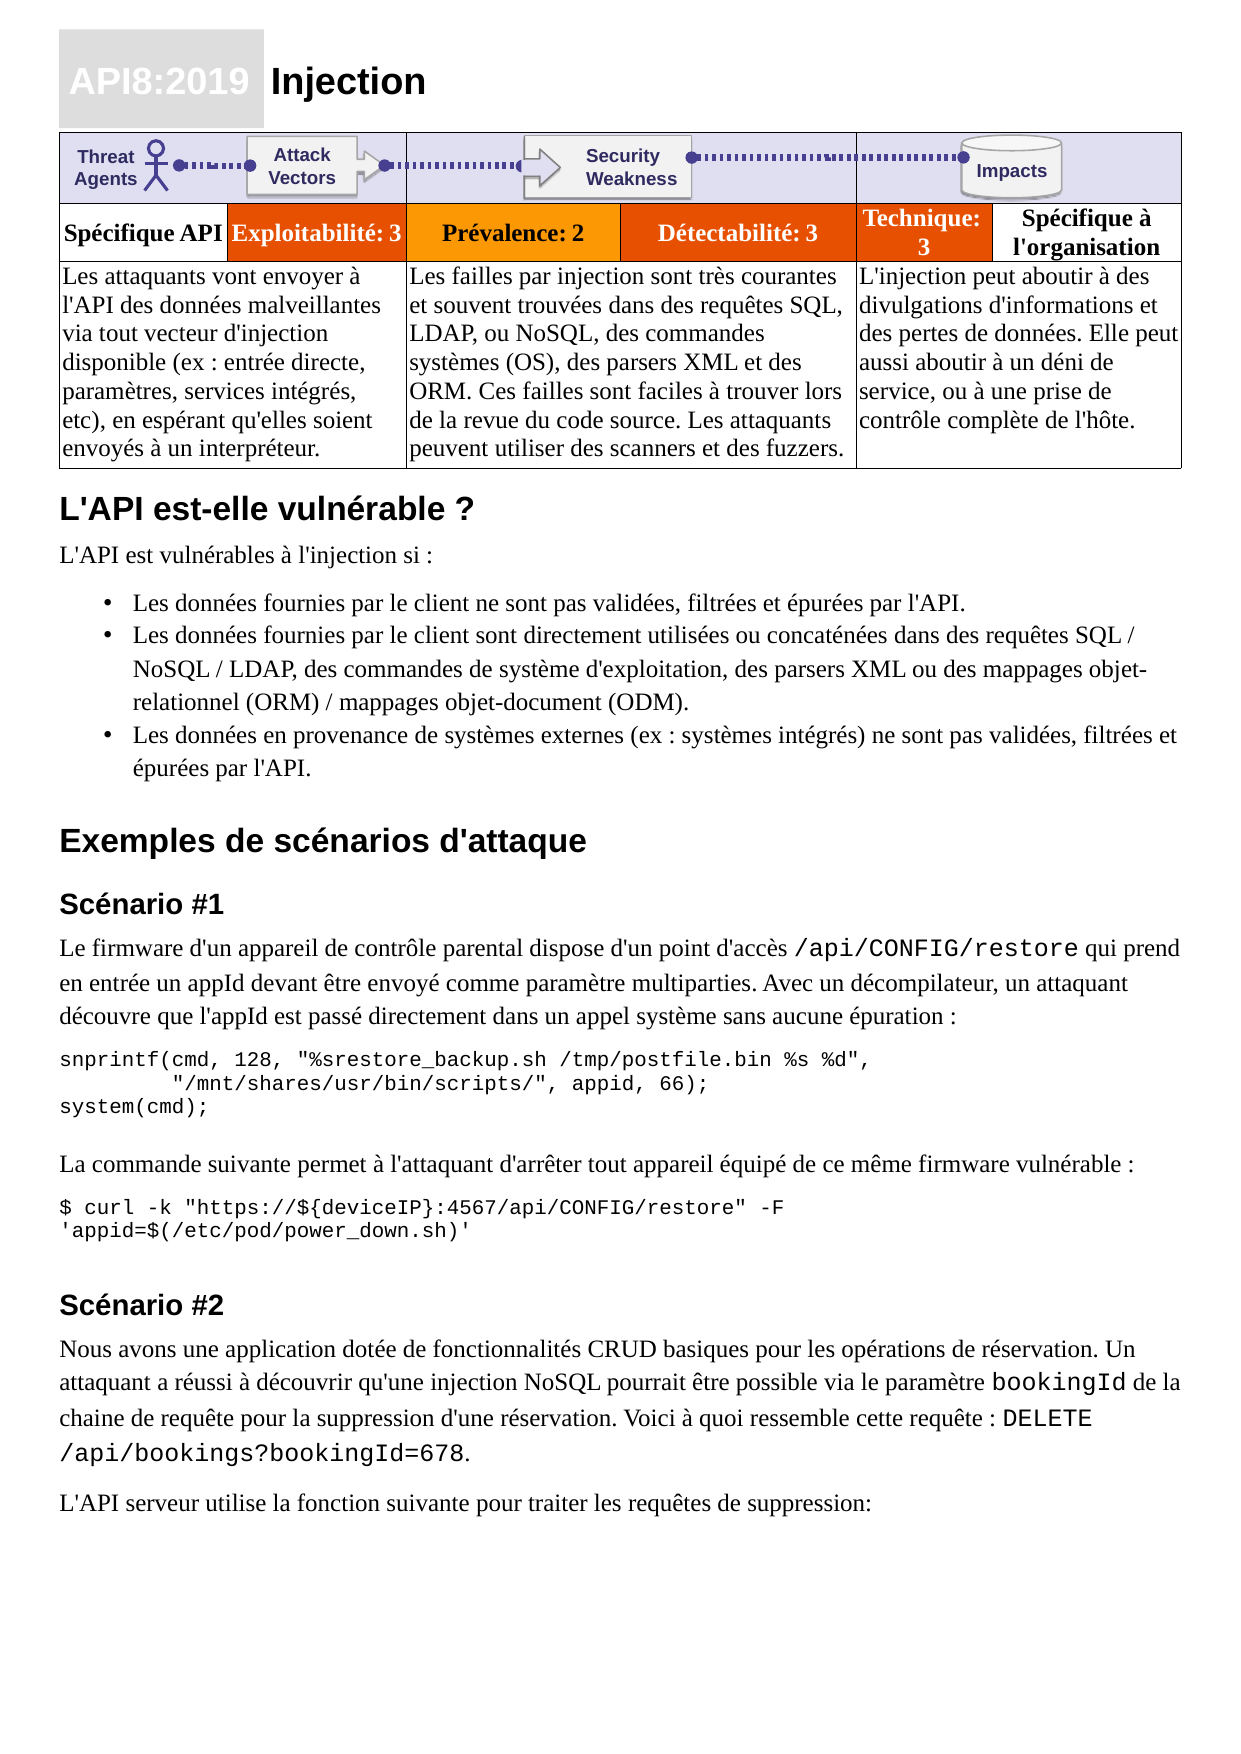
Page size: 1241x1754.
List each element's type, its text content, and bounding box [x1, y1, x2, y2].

text Le firmware d'un appareil de contrôle parental dispose d'un point d'accès /api/CONFIG/restore qui prend en entrée un appId devant être envoyé comme paramètre multiparties. Avec un décompilateur, un attaquant découvre que l'appId est passé directement dans un appel système sans aucune épuration : [59, 933, 1181, 1030]
text $ curl -k "https://${deviceIP}:4567/api/CONFIG/restore" -F 'appid=$(/etc/pod/power_down.sh)' [59, 1197, 1181, 1244]
subtitle Scénario #1 [59, 887, 1181, 921]
table_cell Technique: 3 [857, 204, 992, 261]
table_cell Spécifique à l'organisation [993, 204, 1181, 261]
list Les données fournies par le client sont directement utilisées ou concaténées dans des requêtes SQL / NoSQL / LDAP, des commandes de système d'exploitation, des parsers XML ou des mappages objet-relationnel (ORM) / mappages objet-document (ODM). [103, 621, 1181, 715]
table_cell Spécifique API [60, 204, 227, 261]
text "/mnt/shares/usr/bin/scripts/", appid, 66); [59, 1072, 1181, 1096]
subtitle L'API est-elle vulnérable ? [59, 489, 1181, 527]
table_header [407, 133, 620, 203]
text La commande suivante permet à l'attaquant d'arrêter tout appareil équipé de ce même firmware vulnérable : [59, 1149, 1181, 1178]
table_header [992, 133, 1181, 203]
text system(cmd); [59, 1096, 1181, 1120]
table_header [60, 133, 227, 203]
table_cell Détectabilité: 3 [621, 204, 856, 261]
text L'API est vulnérables à l'injection si : [59, 540, 1181, 569]
text L'API serveur utilise la fonction suivante pour traiter les requêtes de suppression: [59, 1488, 1181, 1516]
table_cell Prévalence: 2 [407, 204, 620, 261]
table_cell Les attaquants vont envoyer à l'API des données malveillantes via tout vecteur d'injection disponible (ex : entrée directe, paramètres, services intégrés, etc), en espérant qu'elles soient envoyés à un interpréteur. [60, 262, 406, 468]
table_cell Les failles par injection sont très courantes et souvent trouvées dans des requêtes SQL, LDAP, ou NoSQL, des commandes systèmes (OS), des parsers XML et des ORM. Ces failles sont faciles à trouver lors de la revue du code source. Les attaquants peuvent utiliser des scanners et des fuzzers. [407, 262, 856, 468]
subtitle Scénario #2 [59, 1288, 1181, 1322]
list Les données fournies par le client ne sont pas validées, filtrées et épurées par l'API. [103, 588, 1181, 616]
list Les données en provenance de systèmes externes (ex : systèmes intégrés) ne sont pas validées, filtrées et épurées par l'API. [103, 720, 1181, 781]
table_cell Exploitabilité: 3 [228, 204, 406, 261]
table_header [227, 133, 406, 203]
subtitle Exemples de scénarios d'attaque [59, 821, 1181, 860]
text Nous avons une application dotée de fonctionnalités CRUD basiques pour les opérations de réservation. Un attaquant a réussi à découvrir qu'une injection NoSQL pourrait être possible via le paramètre bookingId de la chaine de requête pour la suppression d'une réservation. Voici à quoi ressemble cette requête : DELETE /api/bookings?bookingId=678. [59, 1334, 1181, 1468]
table_header [620, 133, 856, 203]
table_cell L'injection peut aboutir à des divulgations d'informations et des pertes de données. Elle peut aussi aboutir à un déni de service, ou à une prise de contrôle complète de l'hôte. [857, 262, 1181, 468]
text snprintf(cmd, 128, "%srestore_backup.sh /tmp/postfile.bin %s %d", [59, 1049, 1181, 1072]
table_header [857, 133, 992, 203]
